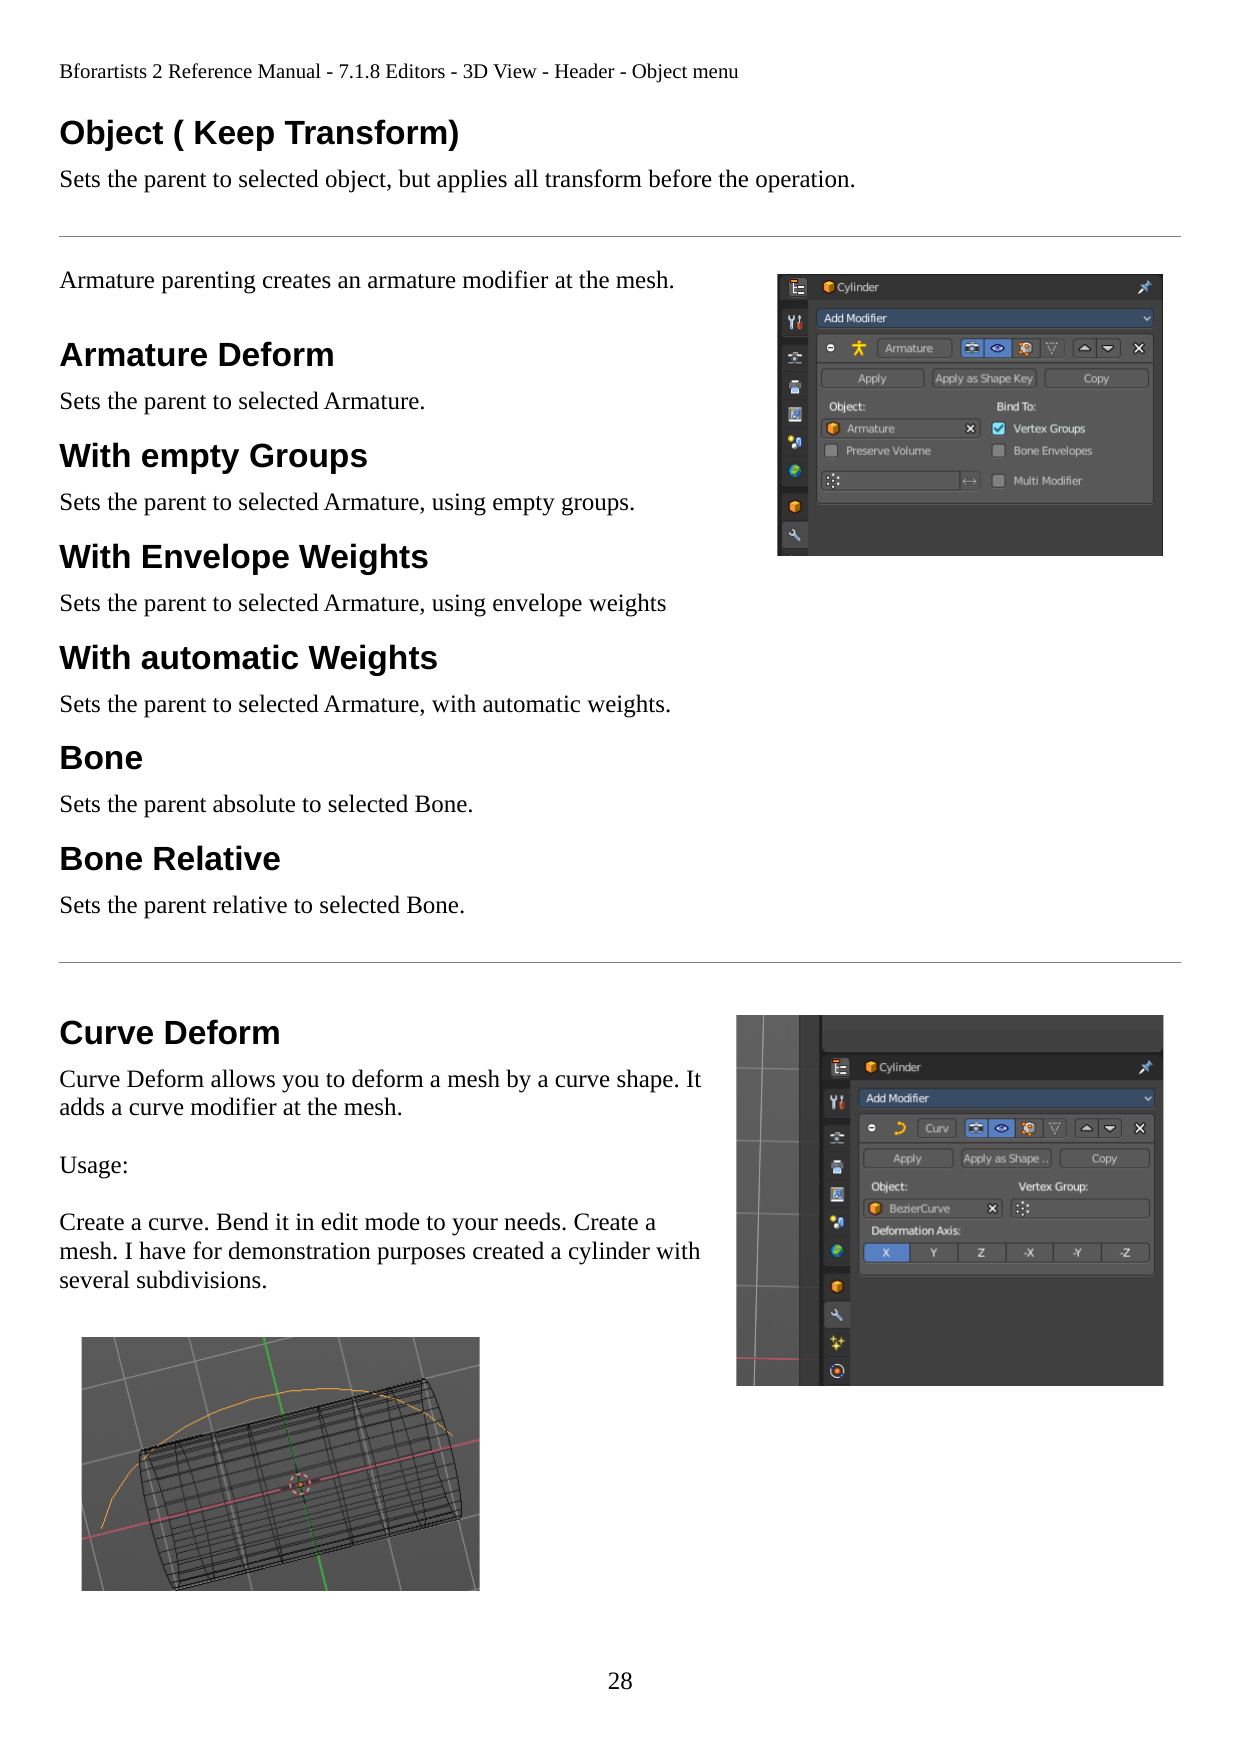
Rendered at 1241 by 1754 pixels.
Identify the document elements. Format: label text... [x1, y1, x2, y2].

subtitle Bone Relative [59, 839, 1181, 878]
text Create a curve. Bend it in edit mode to your needs. Create a mesh. I have for demonstration purposes created a cylinder with several subdivisions. [59, 1207, 736, 1294]
picture [736, 1015, 1164, 1386]
subtitle With empty Groups [59, 436, 777, 475]
subtitle With automatic Weights [59, 637, 1181, 676]
text Sets the parent relative to selected Bone. [59, 890, 1181, 919]
text Curve Deform allows you to deform a mesh by a curve shape. It adds a curve modifier at the mesh. [59, 1064, 736, 1121]
picture [777, 274, 1164, 556]
text Sets the parent to selected Armature, using empty groups. [59, 487, 777, 516]
subtitle Bone [59, 738, 1181, 777]
text Usage: [59, 1150, 736, 1179]
text Sets the parent absolute to selected Bone. [59, 789, 1181, 818]
picture [81, 1337, 480, 1591]
text Sets the parent to selected Armature, with automatic weights. [59, 689, 1181, 717]
subtitle With Envelope Weights [59, 537, 1181, 575]
text Armature parenting creates an armature modifier at the mesh. [59, 265, 1181, 294]
text Sets the parent to selected Armature, using envelope weights [59, 588, 1181, 617]
text Sets the parent to selected object, but applies all transform before the operation. [59, 164, 1181, 192]
subtitle Armature Deform [59, 335, 777, 374]
subtitle [1164, 335, 1181, 374]
text Sets the parent to selected Armature. [59, 386, 777, 415]
text [1164, 1150, 1181, 1179]
subtitle [1164, 436, 1181, 475]
subtitle Curve Deform [59, 1013, 1181, 1051]
subtitle Object ( Keep Transform) [59, 113, 1181, 151]
